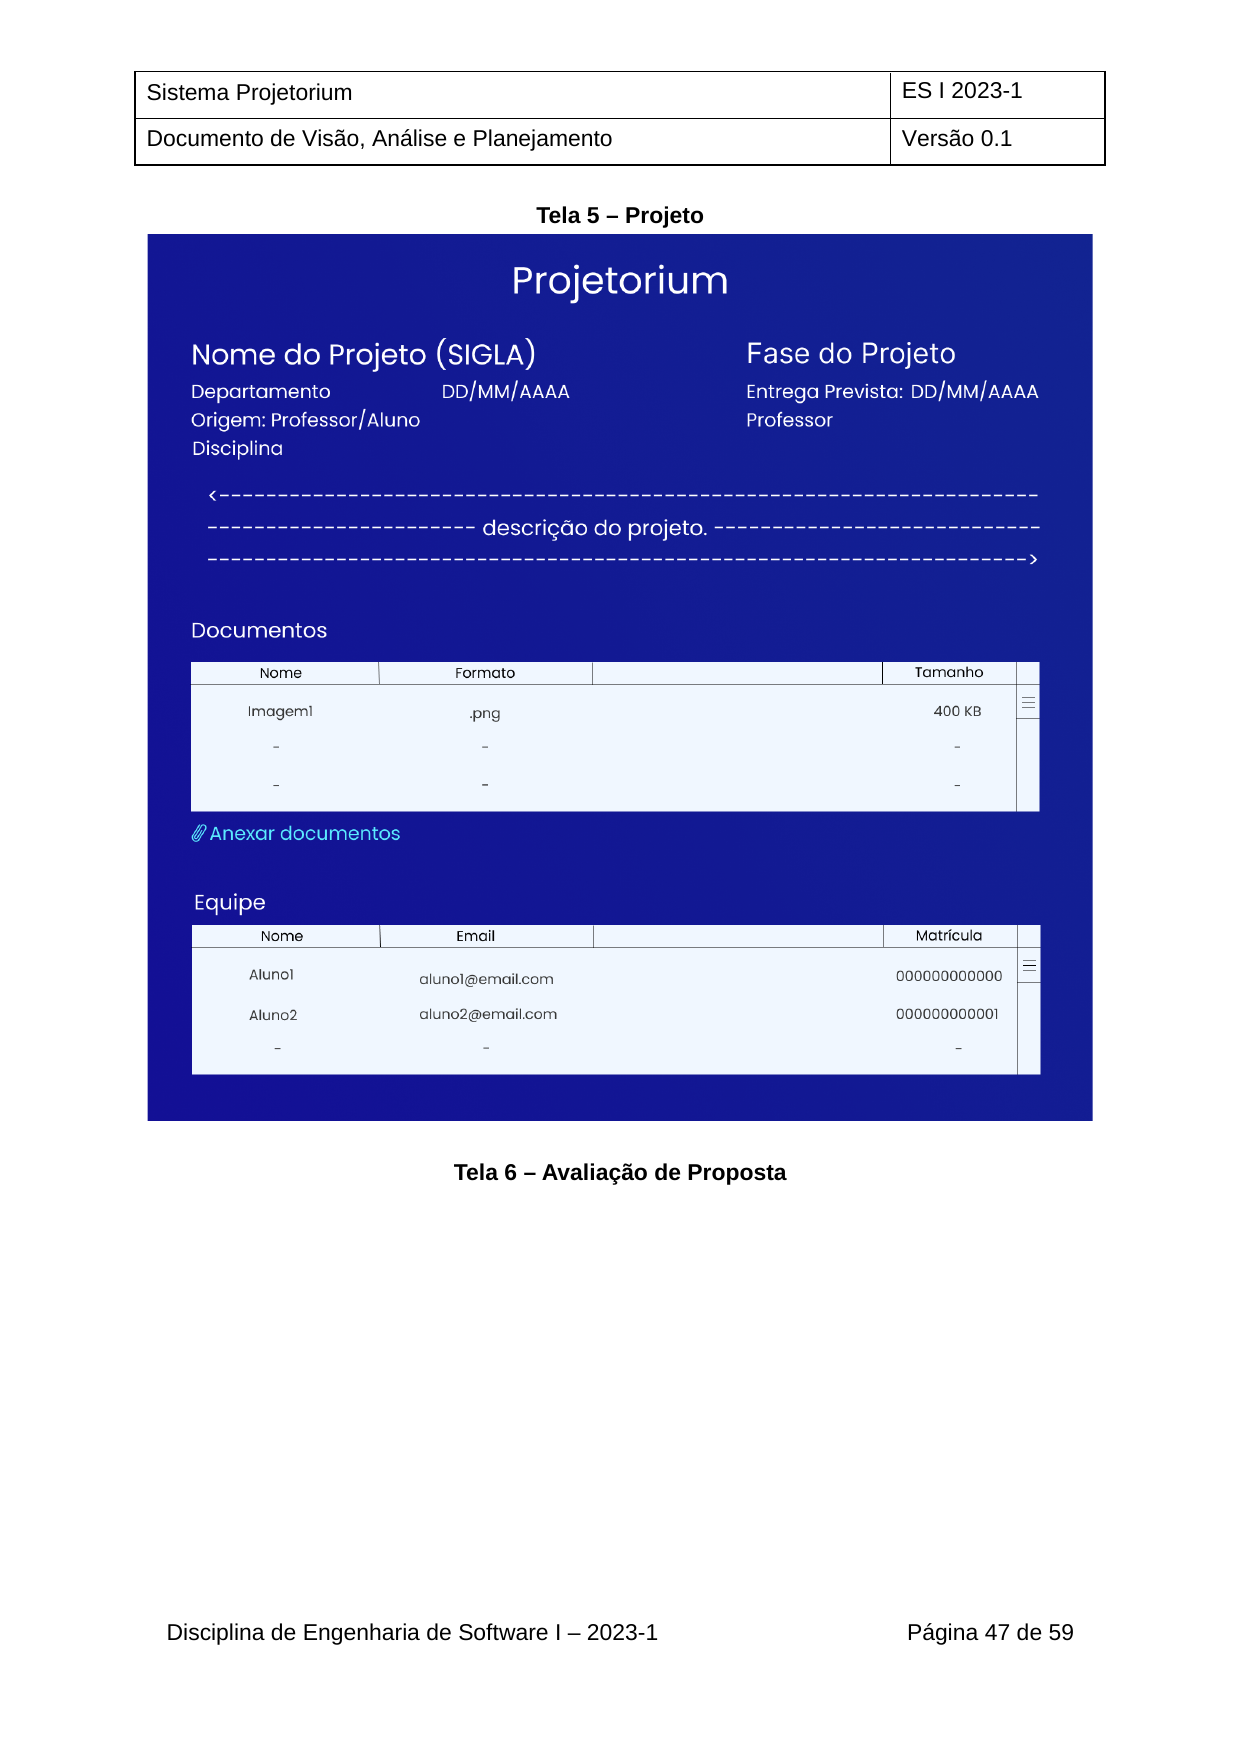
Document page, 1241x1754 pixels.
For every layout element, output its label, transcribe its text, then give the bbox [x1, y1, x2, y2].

text Tela 6 – Avaliação de Proposta [148, 1159, 1092, 1186]
picture [147, 234, 1093, 1121]
text Tela 5 – Projeto [148, 202, 1092, 228]
